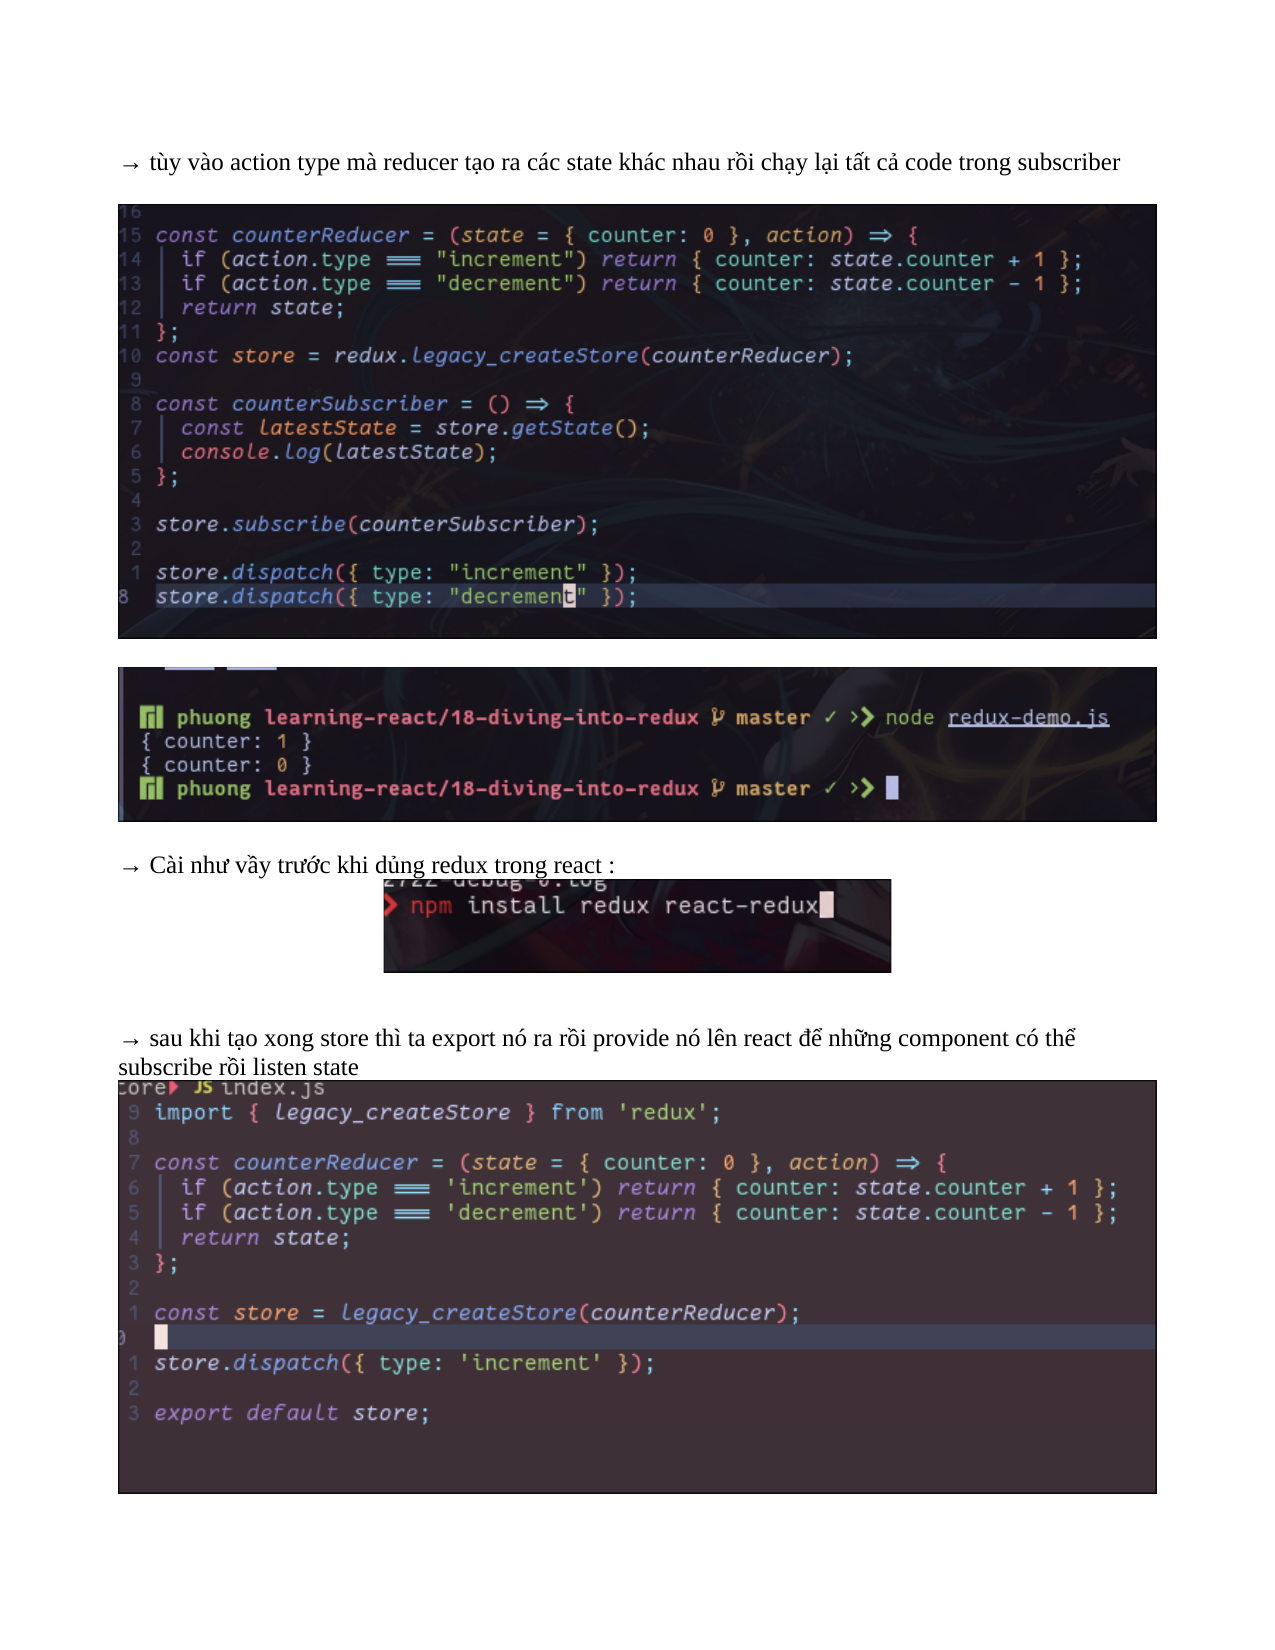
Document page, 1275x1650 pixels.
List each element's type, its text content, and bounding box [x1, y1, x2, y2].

text → sau khi tạo xong store thì ta export nó ra rồi provide nó lên react để những component có thể subscribe rồi listen state [118, 1023, 1157, 1080]
text → tùy vào action type mà reducer tạo ra các state khác nhau rồi chạy lại tất cả code trong subscriber [118, 147, 1157, 176]
picture [383, 879, 892, 973]
picture [118, 204, 1157, 639]
picture [118, 667, 1157, 822]
text → Cài như vầy trước khi dủng redux trong react : [118, 850, 1157, 879]
picture [118, 1080, 1157, 1494]
